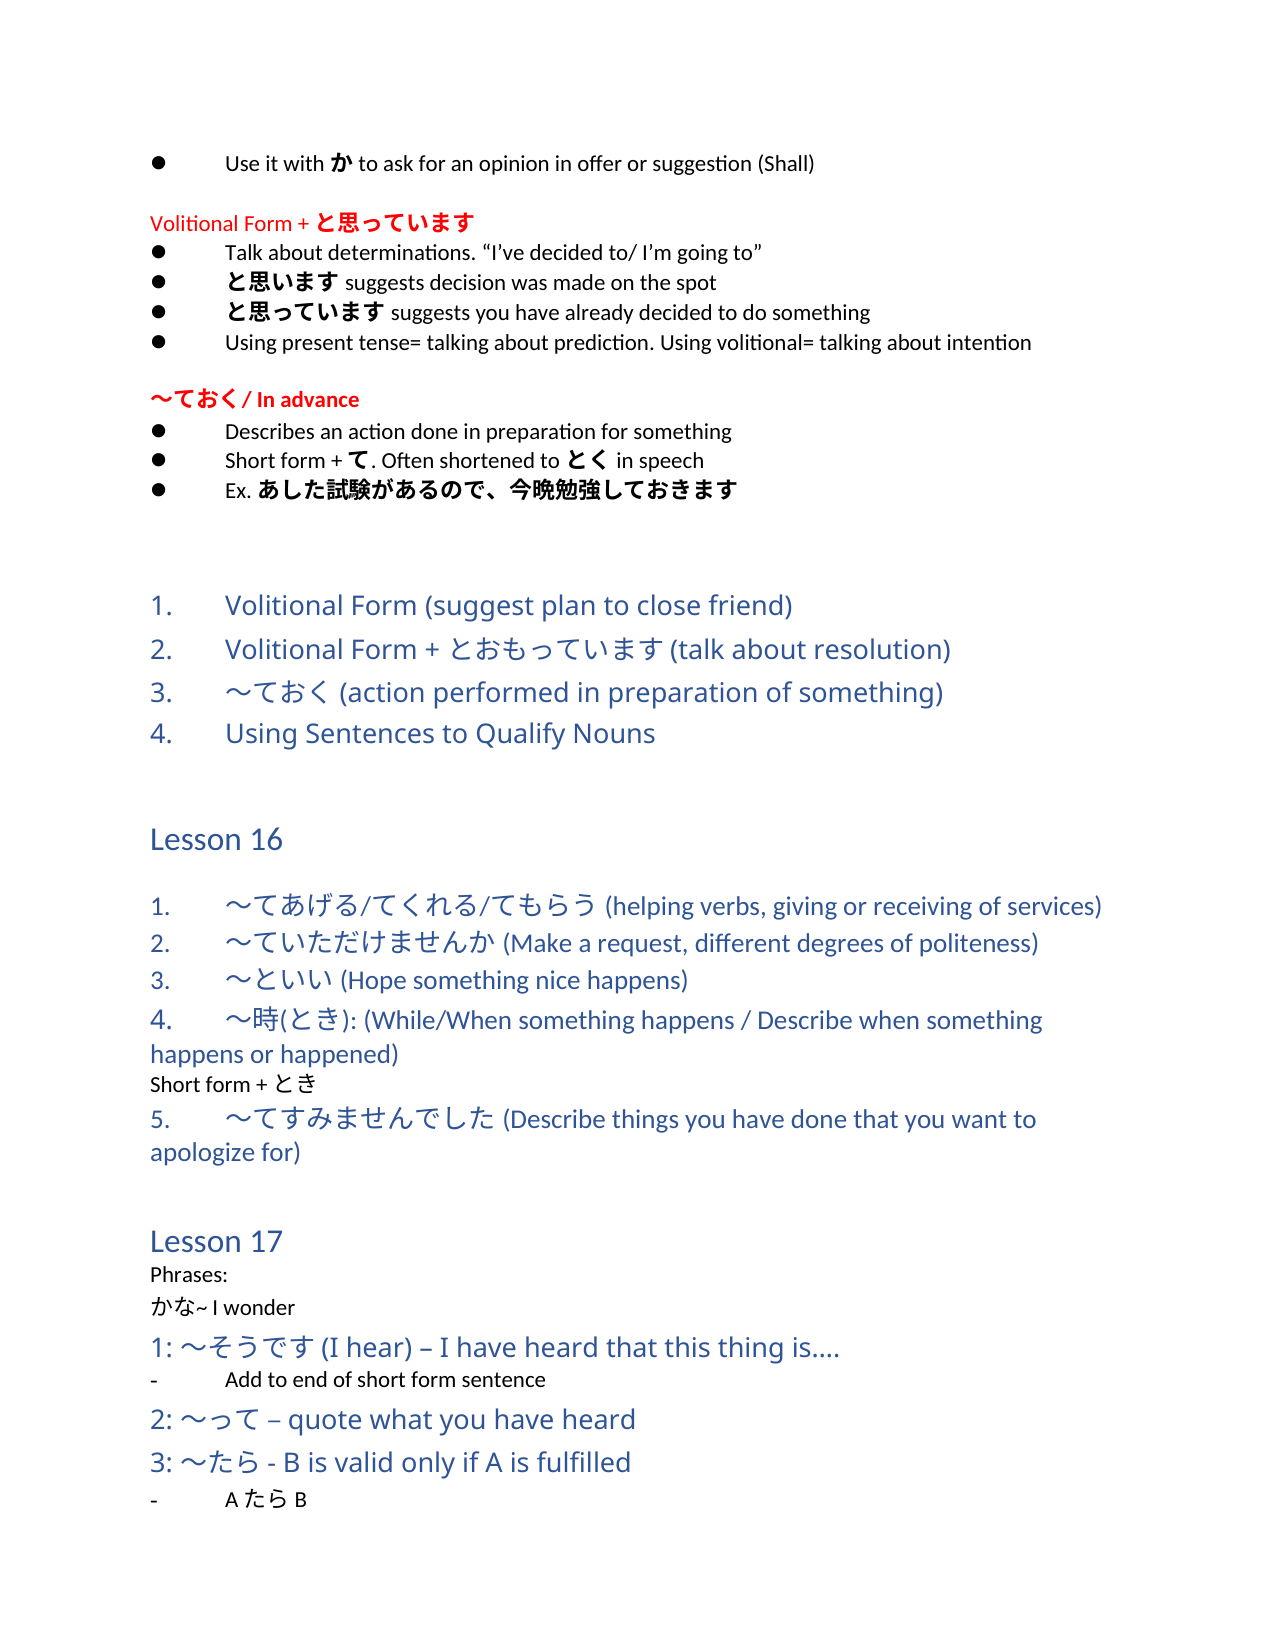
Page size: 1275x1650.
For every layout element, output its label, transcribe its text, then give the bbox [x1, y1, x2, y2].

subtitle ～時(とき): (While/When something happens / Describe when something happens or happened) [150, 1000, 1125, 1070]
subtitle Using Sentences to Qualify Nouns [150, 715, 1125, 752]
subtitle ～てあげる/てくれる/てもらう (helping verbs, giving or receiving of services) [150, 889, 1125, 922]
text Volitional Form + と思っています [150, 209, 1125, 237]
list Use it with か to ask for an opinion in offer or suggestion (Shall) [150, 149, 1125, 177]
list Talk about determinations. “I’ve decided to/ I’m going to” [150, 238, 1125, 267]
subtitle ～てすみませんでした (Describe things you have done that you want to apologize for) [150, 1102, 1125, 1168]
list と思っています suggests you have already decided to do something [150, 298, 1125, 326]
list Short form + て. Often shortened to とく in speech [150, 446, 1125, 474]
subtitle 2: ～って – quote what you have heard [150, 1398, 1125, 1437]
subtitle 1: ～そうです (I hear) – I have heard that this thing is…. [150, 1326, 1125, 1365]
text かな~ I wonder [150, 1289, 1125, 1322]
subtitle Lesson 17 [150, 1220, 1125, 1261]
subtitle ～ていただけませんか (Make a request, different degrees of politeness) [150, 926, 1125, 959]
subtitle Lesson 16 [150, 818, 1125, 858]
list Add to end of short form sentence [150, 1365, 1125, 1393]
text Short form + とき [150, 1070, 1125, 1098]
subtitle ～ておく (action performed in preparation of something) [150, 671, 1125, 711]
subtitle ～といい (Hope something nice happens) [150, 963, 1125, 996]
subtitle 3: ～たら - B is valid only if A is fulfilled [150, 1441, 1125, 1481]
text Phrases: [150, 1261, 1125, 1289]
list A たら B [150, 1481, 1125, 1514]
list Describes an action done in preparation for something [150, 417, 1125, 445]
list Ex. あした試験があるので、今晩勉強しておきます [150, 476, 1125, 504]
subtitle Volitional Form (suggest plan to close friend) [150, 587, 1125, 623]
text ～ておく/ In advance [150, 389, 1125, 413]
list Using present tense= talking about prediction. Using volitional= talking about intention [150, 328, 1125, 356]
list と思います suggests decision was made on the spot [150, 268, 1125, 296]
subtitle Volitional Form + とおもっています (talk about resolution) [150, 628, 1125, 667]
